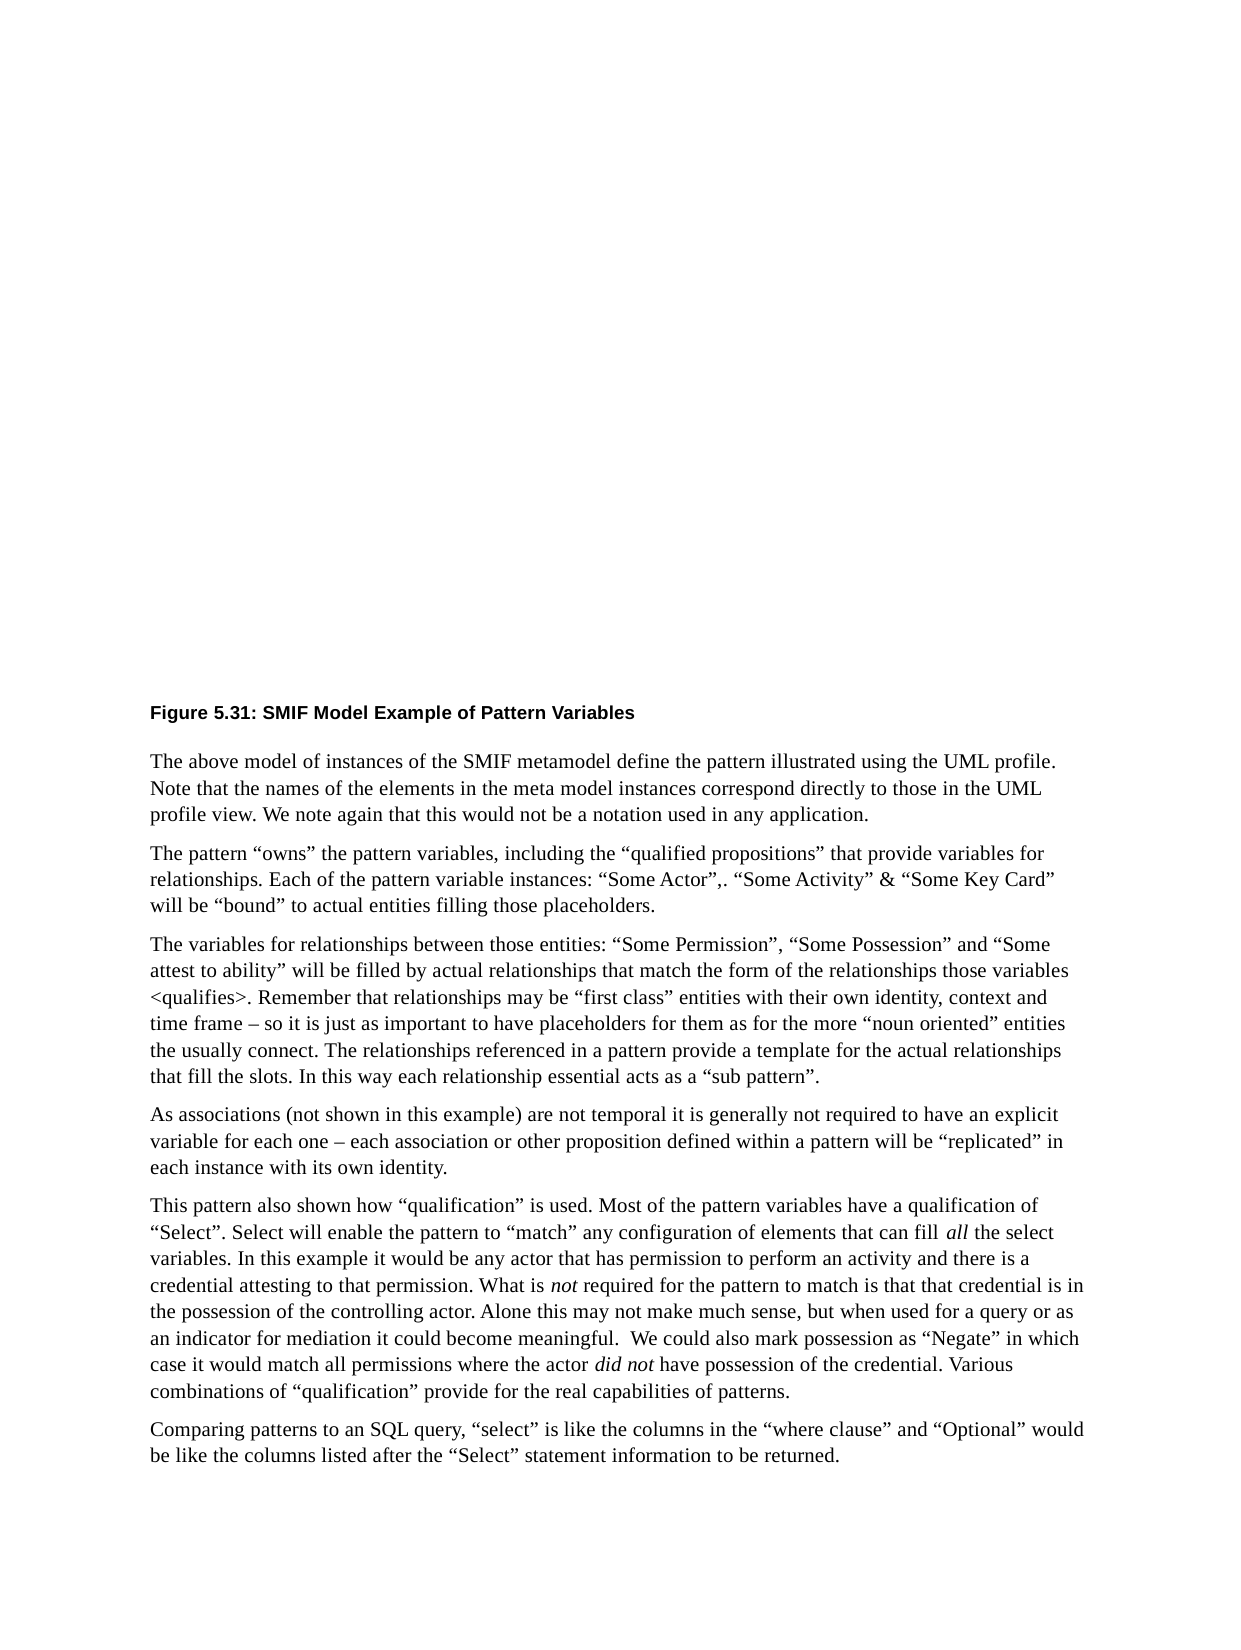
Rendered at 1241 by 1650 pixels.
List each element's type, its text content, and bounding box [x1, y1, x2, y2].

text [150, 150, 1090, 174]
text Comparing patterns to an SQL query, “select” is like the columns in the “where clause” and “Optional” would be like the columns listed after the “Select” statement information to be returned. [150, 1417, 1090, 1467]
text The pattern “owns” the pattern variables, including the “qualified propositions” that provide variables for relationships. Each of the pattern variable instances: “Some Actor”,. “Some Activity” & “Some Key Card” will be “bound” to actual entities filling those placeholders. [150, 840, 1090, 917]
text Figure 5.31: SMIF Model Example of Pattern Variables [150, 174, 1090, 723]
text The variables for relationships between those entities: “Some Permission”, “Some Possession” and “Some attest to ability” will be filled by actual relationships that match the form of the relationships those variables <qualifies>. Remember that relationships may be “first class” entities with their own identity, context and time frame – so it is just as important to have placeholders for them as for the more “noun oriented” entities the usually connect. The relationships referenced in a pattern provide a template for the actual relationships that fill the slots. In this way each relationship essential acts as a “sub pattern”. [150, 932, 1090, 1088]
text As associations (not shown in this example) are not temporal it is generally not required to have an explicit variable for each one – each association or other proposition defined within a pattern will be “replicated” in each instance with its own identity. [150, 1102, 1090, 1179]
text This pattern also shown how “qualification” is used. Most of the pattern variables have a qualification of “Select”. Select will enable the pattern to “match” any configuration of elements that can fill all the select variables. In this example it would be any actor that has permission to perform an activity and there is a credential attesting to that permission. What is not required for the pattern to match is that that credential is in the possession of the controlling actor. Alone this may not make much sense, but when used for a query or as an indicator for mediation it could become meaningful. We could also mark possession as “Negate” in which case it would match all permissions where the actor did not have possession of the credential. Various combinations of “qualification” provide for the real capabilities of patterns. [150, 1193, 1090, 1402]
text The above model of instances of the SMIF metamodel define the pattern illustrated using the UML profile. Note that the names of the elements in the meta model instances correspond directly to those in the UML profile view. We note again that this would not be a notation used in any application. [150, 723, 1090, 826]
